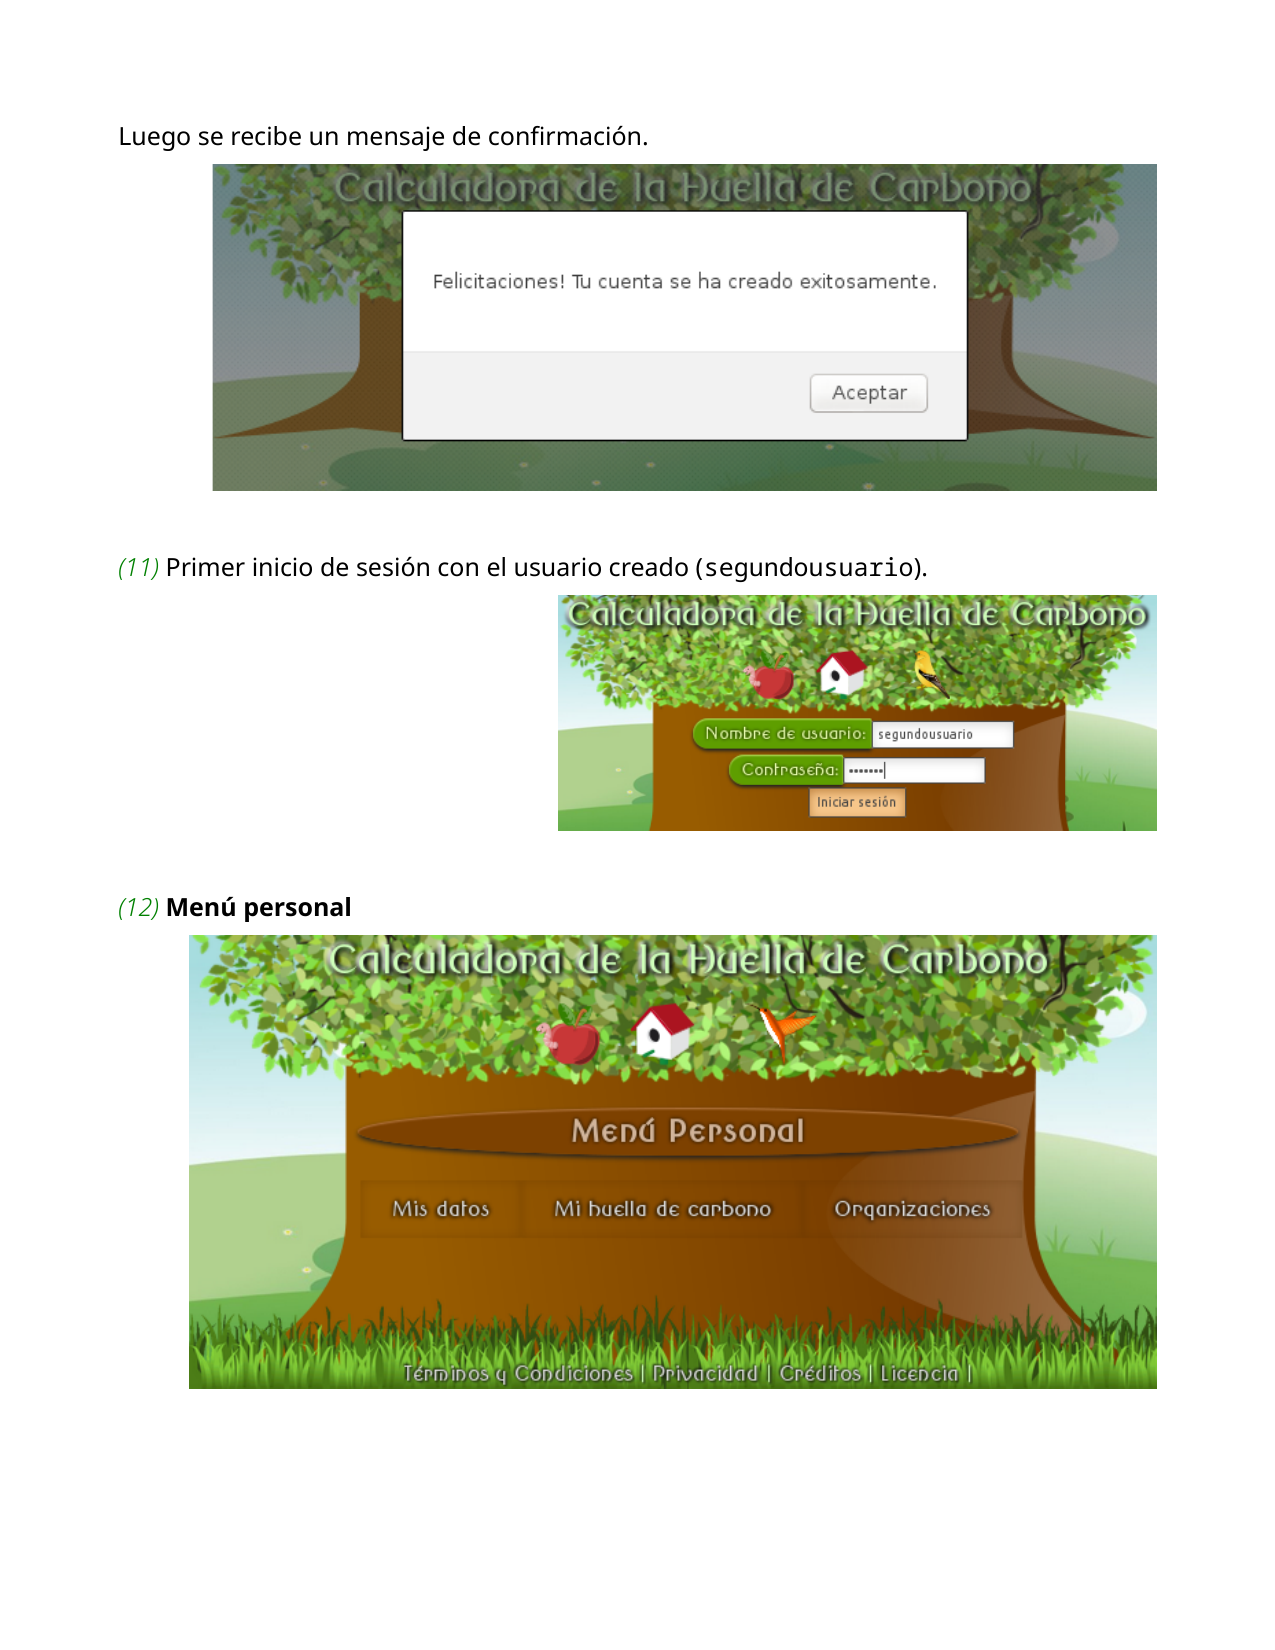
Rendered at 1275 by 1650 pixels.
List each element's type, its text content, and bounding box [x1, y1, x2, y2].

subtitle (12) Menú personal [118, 889, 1157, 923]
text Luego se recibe un mensaje de confirmación. [118, 118, 1157, 152]
picture [558, 595, 1157, 831]
picture [212, 164, 1157, 491]
subtitle (11) Primer inicio de sesión con el usuario creado (segundousuario). [118, 549, 1157, 583]
picture [189, 935, 1157, 1389]
